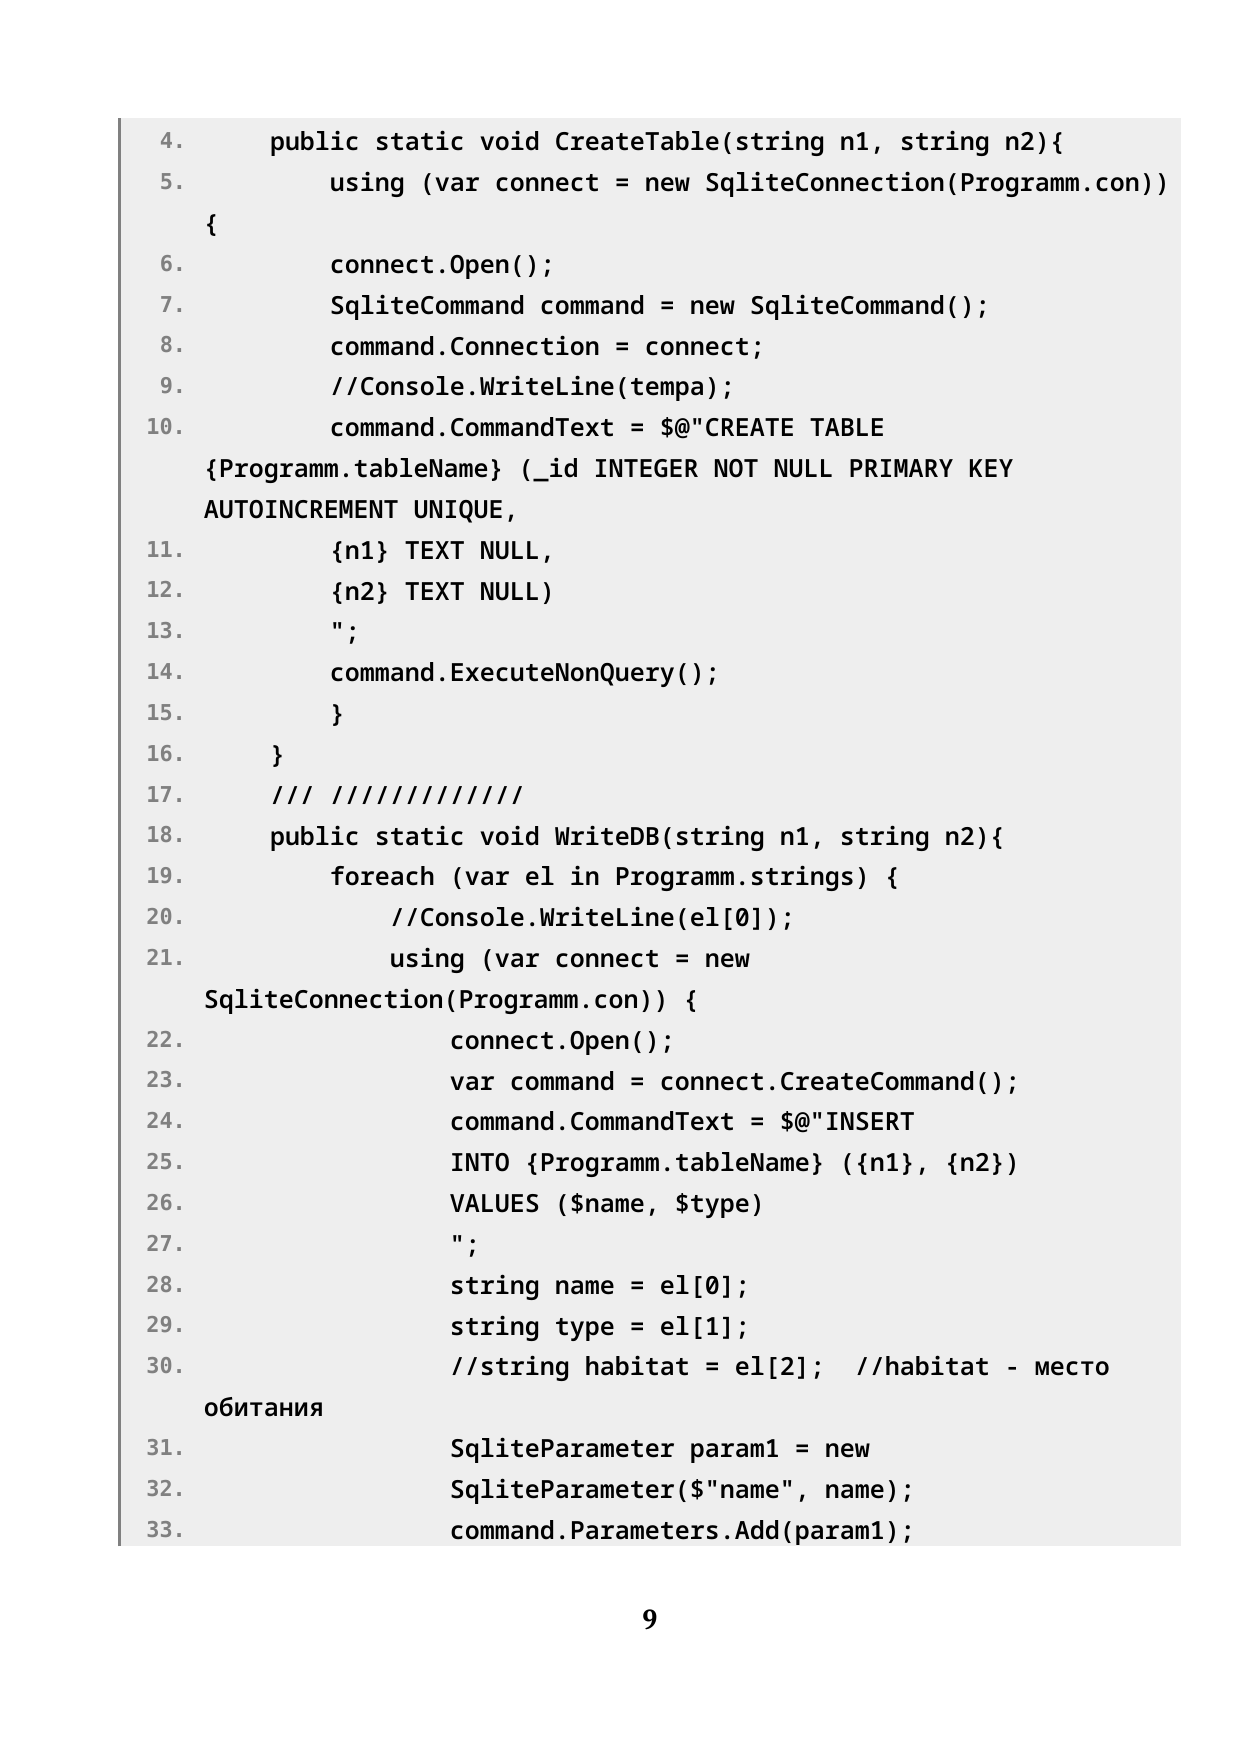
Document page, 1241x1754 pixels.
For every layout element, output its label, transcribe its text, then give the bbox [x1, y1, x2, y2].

list INTO {Programm.tableName} ({n1}, {n2}) [121, 1139, 1181, 1179]
list connect.Open(); [121, 241, 1181, 281]
list //Console.WriteLine(tempa); [121, 363, 1181, 403]
list command.CommandText = $@"INSERT [121, 1098, 1181, 1138]
list VALUES ($name, $type) [121, 1180, 1181, 1220]
list {n2} TEXT NULL) [121, 567, 1181, 607]
list /// ///////////// [121, 771, 1181, 811]
list "; [121, 1221, 1181, 1261]
list command.Parameters.Add(param1); [121, 1506, 1181, 1546]
list using (var connect = new SqliteConnection(Programm.con)) { [121, 935, 1181, 1016]
list command.Connection = connect; [121, 322, 1181, 362]
list string name = el[0]; [121, 1261, 1181, 1301]
list string type = el[1]; [121, 1302, 1181, 1342]
list public static void CreateTable(string n1, string n2){ [121, 118, 1181, 158]
list command.ExecuteNonQuery(); [121, 649, 1181, 689]
list connect.Open(); [121, 1016, 1181, 1056]
list var command = connect.CreateCommand(); [121, 1057, 1181, 1097]
list //string habitat = el[2]; //habitat - место обитания [121, 1343, 1181, 1424]
list "; [121, 608, 1181, 648]
list foreach (var el in Programm.strings) { [121, 853, 1181, 893]
list command.CommandText = $@"CREATE TABLE {Programm.tableName} (_id INTEGER NOT NULL PRIMARY KEY AUTOINCREMENT UNIQUE, [121, 404, 1181, 526]
list //Console.WriteLine(el[0]); [121, 894, 1181, 934]
list SqliteParameter($"name", name); [121, 1466, 1181, 1506]
list SqliteParameter param1 = new [121, 1425, 1181, 1465]
list } [121, 690, 1181, 730]
list using (var connect = new SqliteConnection(Programm.con)) { [121, 159, 1181, 240]
list {n1} TEXT NULL, [121, 526, 1181, 566]
list } [121, 731, 1181, 771]
list public static void WriteDB(string n1, string n2){ [121, 812, 1181, 852]
list SqliteCommand command = new SqliteCommand(); [121, 281, 1181, 321]
